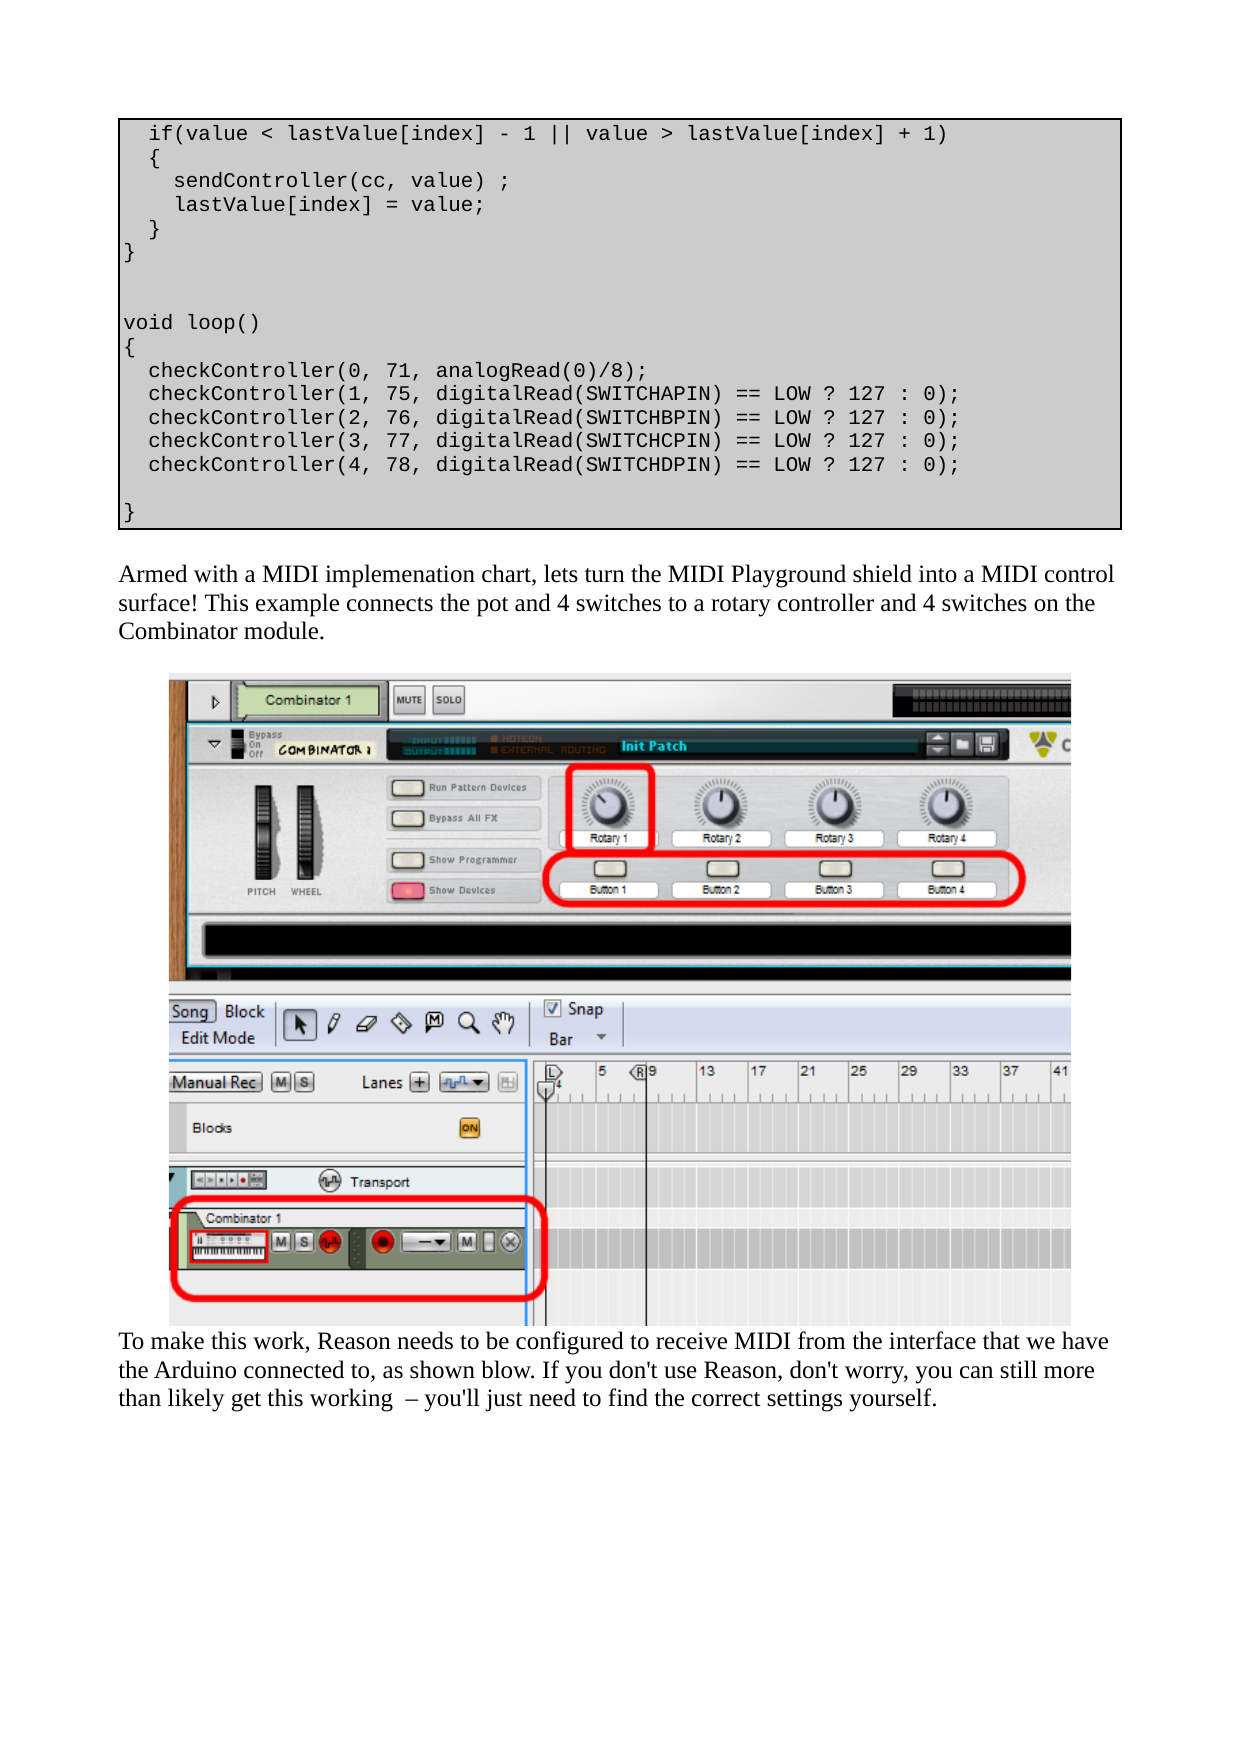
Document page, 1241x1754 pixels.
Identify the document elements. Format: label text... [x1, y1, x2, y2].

text } [120, 213, 1120, 236]
text } [120, 236, 1120, 260]
text lastValue[index] = value; [120, 189, 1120, 213]
text To make this work, Reason needs to be configured to receive MIDI from the interface that we have the Arduino connected to, as shown blow. If you don't use Reason, don't worry, you can still more than likely get this working – you'll just need to find the correct settings yourself. [118, 1303, 1122, 1412]
text { [120, 331, 1120, 354]
text checkController(4, 78, digitalRead(SWITCHDPIN) == LOW ? 127 : 0); [120, 449, 1120, 473]
text void loop() [120, 307, 1120, 331]
text { [120, 142, 1120, 165]
text } [120, 496, 1120, 528]
text checkController(3, 77, digitalRead(SWITCHCPIN) == LOW ? 127 : 0); [120, 426, 1120, 449]
text checkController(2, 76, digitalRead(SWITCHBPIN) == LOW ? 127 : 0); [120, 402, 1120, 426]
text if(value < lastValue[index] - 1 || value > lastValue[index] + 1) [120, 120, 1120, 142]
text checkController(0, 71, analogRead(0)/8); [120, 354, 1120, 378]
text checkController(1, 75, digitalRead(SWITCHAPIN) == LOW ? 127 : 0); [120, 378, 1120, 402]
text Armed with a MIDI implemenation chart, lets turn the MIDI Playground shield into a MIDI control surface! This example connects the pot and 4 switches to a rotary controller and 4 switches on the Combinator module. [118, 559, 1122, 645]
text sendController(cc, value) ; [120, 165, 1120, 189]
